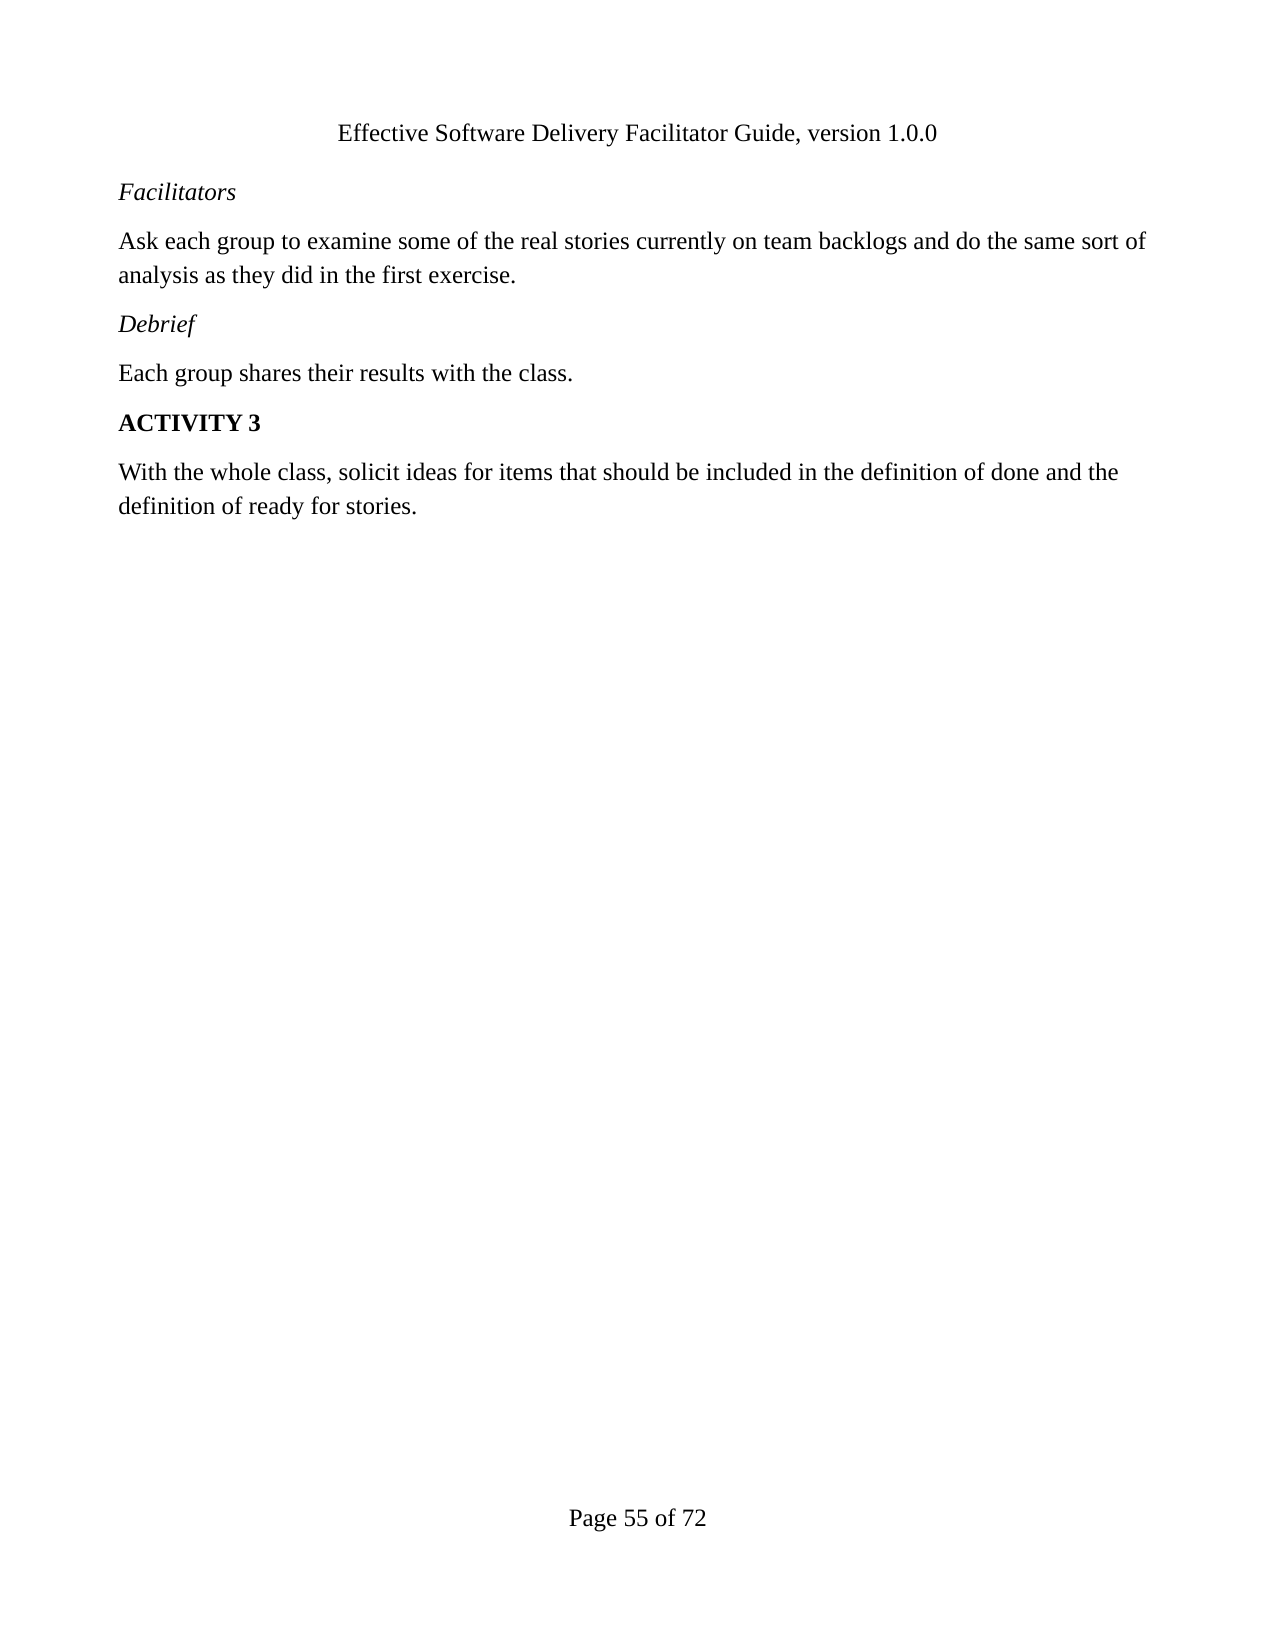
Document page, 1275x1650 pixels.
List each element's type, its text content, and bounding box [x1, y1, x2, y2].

text With the whole class, solicit ideas for items that should be included in the definition of done and the definition of ready for stories. [118, 457, 1157, 520]
text Facilitators [118, 177, 1157, 206]
text Debrief [118, 309, 1157, 338]
text Each group shares their results with the class. [118, 358, 1157, 387]
text Ask each group to examine some of the real stories currently on team backlogs and do the same sort of analysis as they did in the first exercise. [118, 226, 1157, 289]
text ACTIVITY 3 [118, 408, 1157, 436]
